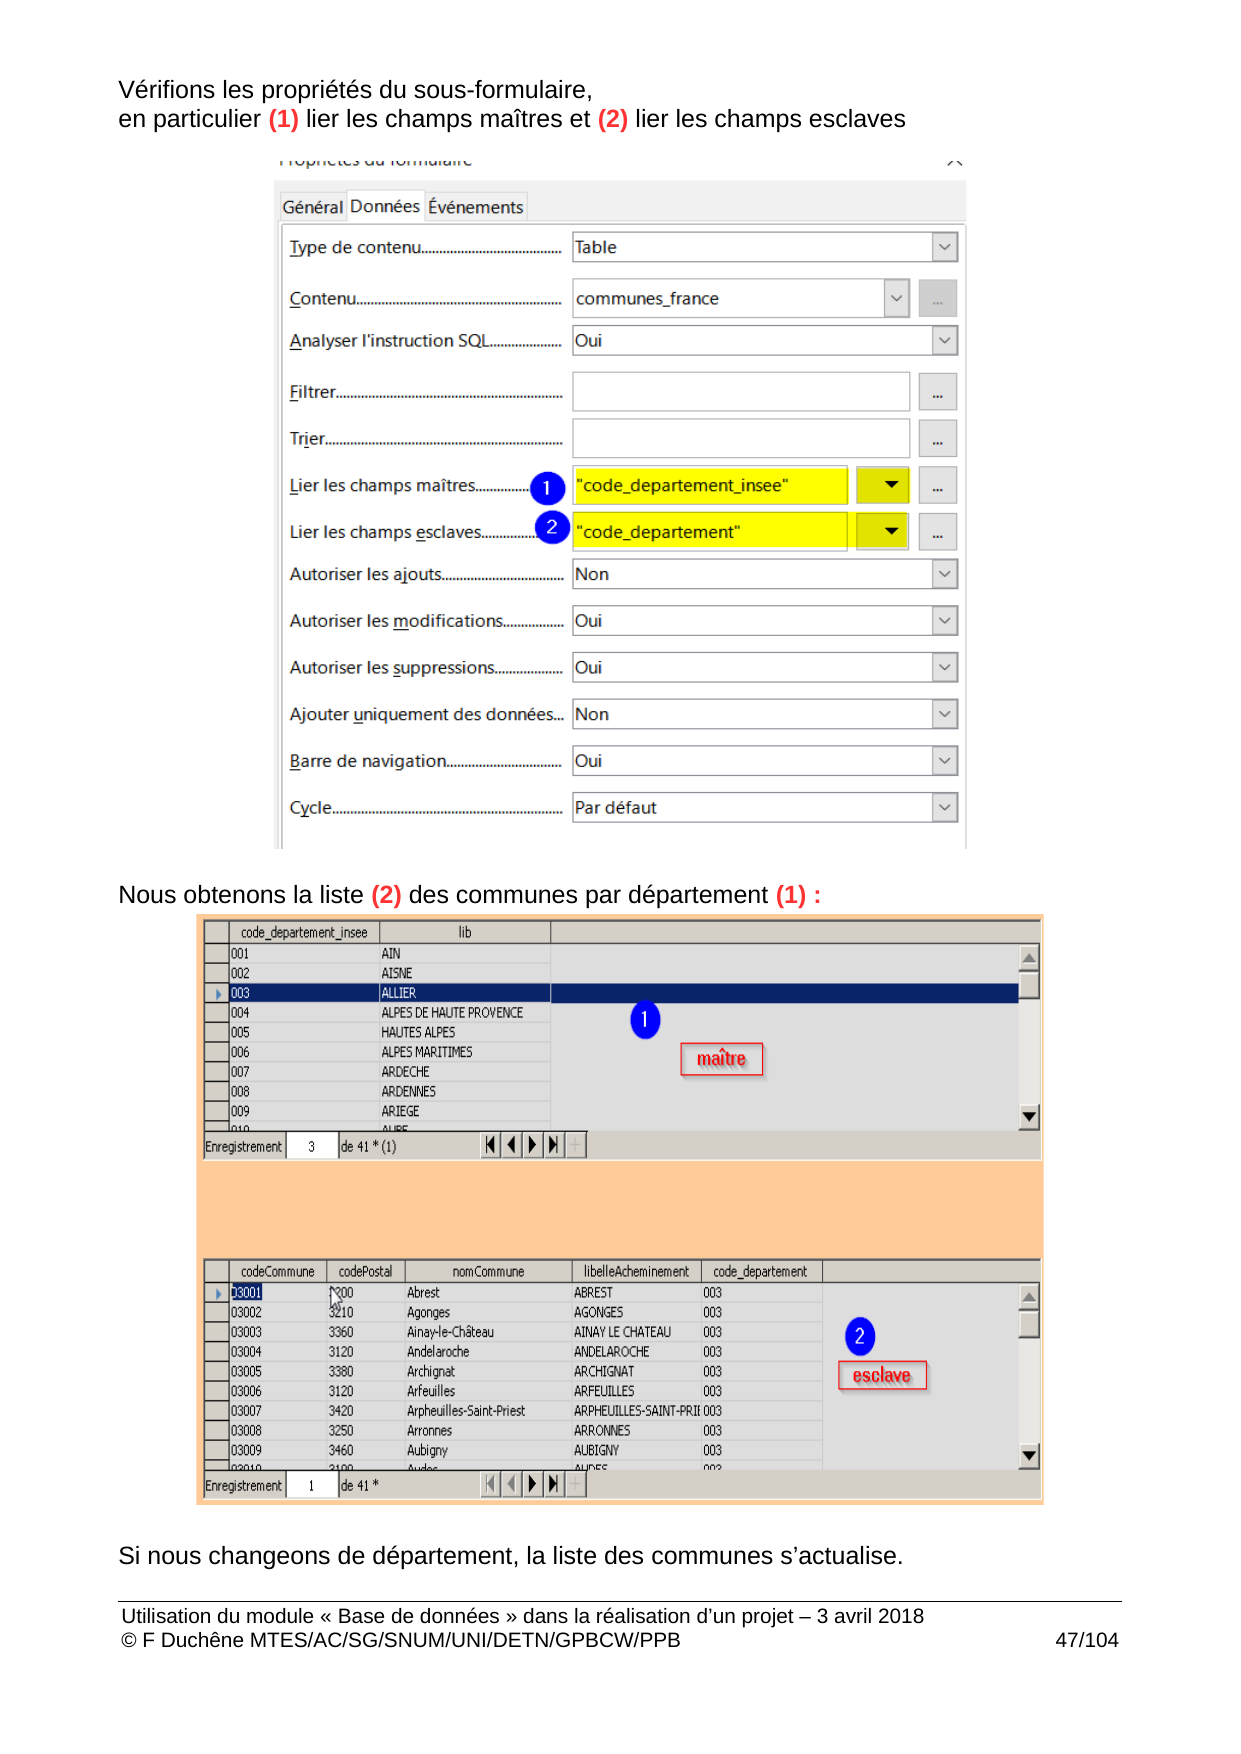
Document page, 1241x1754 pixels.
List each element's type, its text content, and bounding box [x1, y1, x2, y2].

text Vérifions les propriétés du sous-formulaire, [118, 75, 1122, 104]
text en particulier (1) lier les champs maîtres et (2) lier les champs esclaves [118, 104, 1122, 132]
text Si nous changeons de département, la liste des communes s’actualise. [118, 1541, 1122, 1570]
text Nous obtenons la liste (2) des communes par département (1) : [118, 880, 1122, 909]
picture [273, 161, 967, 849]
